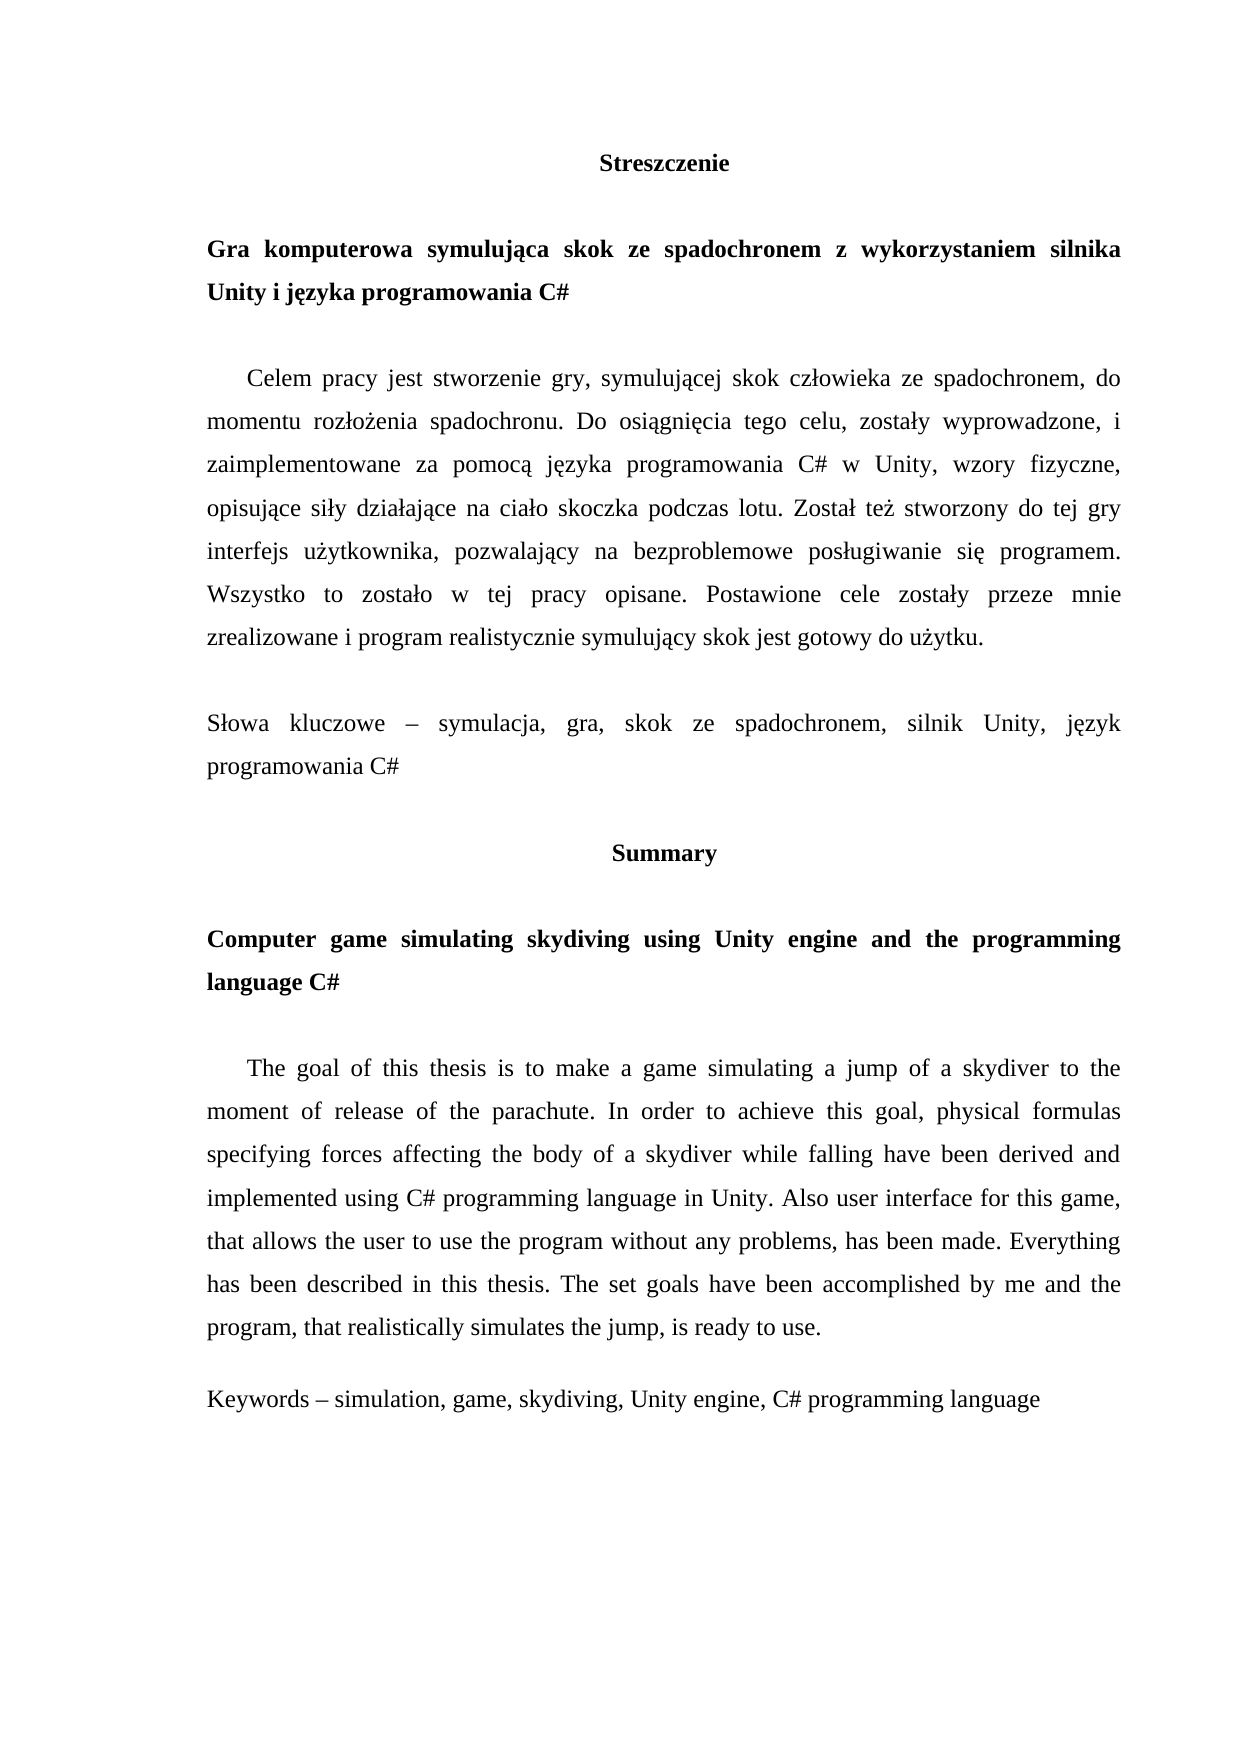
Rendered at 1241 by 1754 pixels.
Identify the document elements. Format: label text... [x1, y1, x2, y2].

text Celem pracy jest stworzenie gry, symulującej skok człowieka ze spadochronem, do momentu rozłożenia spadochronu. Do osiągnięcia tego celu, zostały wyprowadzone, i zaimplementowane za pomocą języka programowania C# w Unity, wzory fizyczne, opisujące siły działające na ciało skoczka podczas lotu. Został też stworzony do tej gry interfejs użytkownika, pozwalający na bezproblemowe posługiwanie się programem. Wszystko to zostało w tej pracy opisane. Postawione cele zostały przeze mnie zrealizowane i program realistycznie symulujący skok jest gotowy do użytku. [207, 363, 1122, 651]
text Streszczenie [207, 148, 1122, 176]
text Summary [207, 838, 1122, 866]
text Computer game simulating skydiving using Unity engine and the programming language C# [207, 924, 1122, 996]
text Gra komputerowa symulująca skok ze spadochronem z wykorzystaniem silnika Unity i języka programowania C# [207, 234, 1122, 306]
text Słowa kluczowe – symulacja, gra, skok ze spadochronem, silnik Unity, język programowania C# [207, 708, 1122, 780]
text Keywords – simulation, game, skydiving, Unity engine, C# programming language [207, 1384, 1122, 1413]
text The goal of this thesis is to make a game simulating a jump of a skydiver to the moment of release of the parachute. In order to achieve this goal, physical formulas specifying forces affecting the body of a skydiver while falling have been derived and implemented using C# programming language in Unity. Also user interface for this game, that allows the user to use the program without any problems, has been made. Everything has been described in this thesis. The set goals have been accomplished by me and the program, that realistically simulates the jump, is ready to use. [207, 1053, 1122, 1341]
